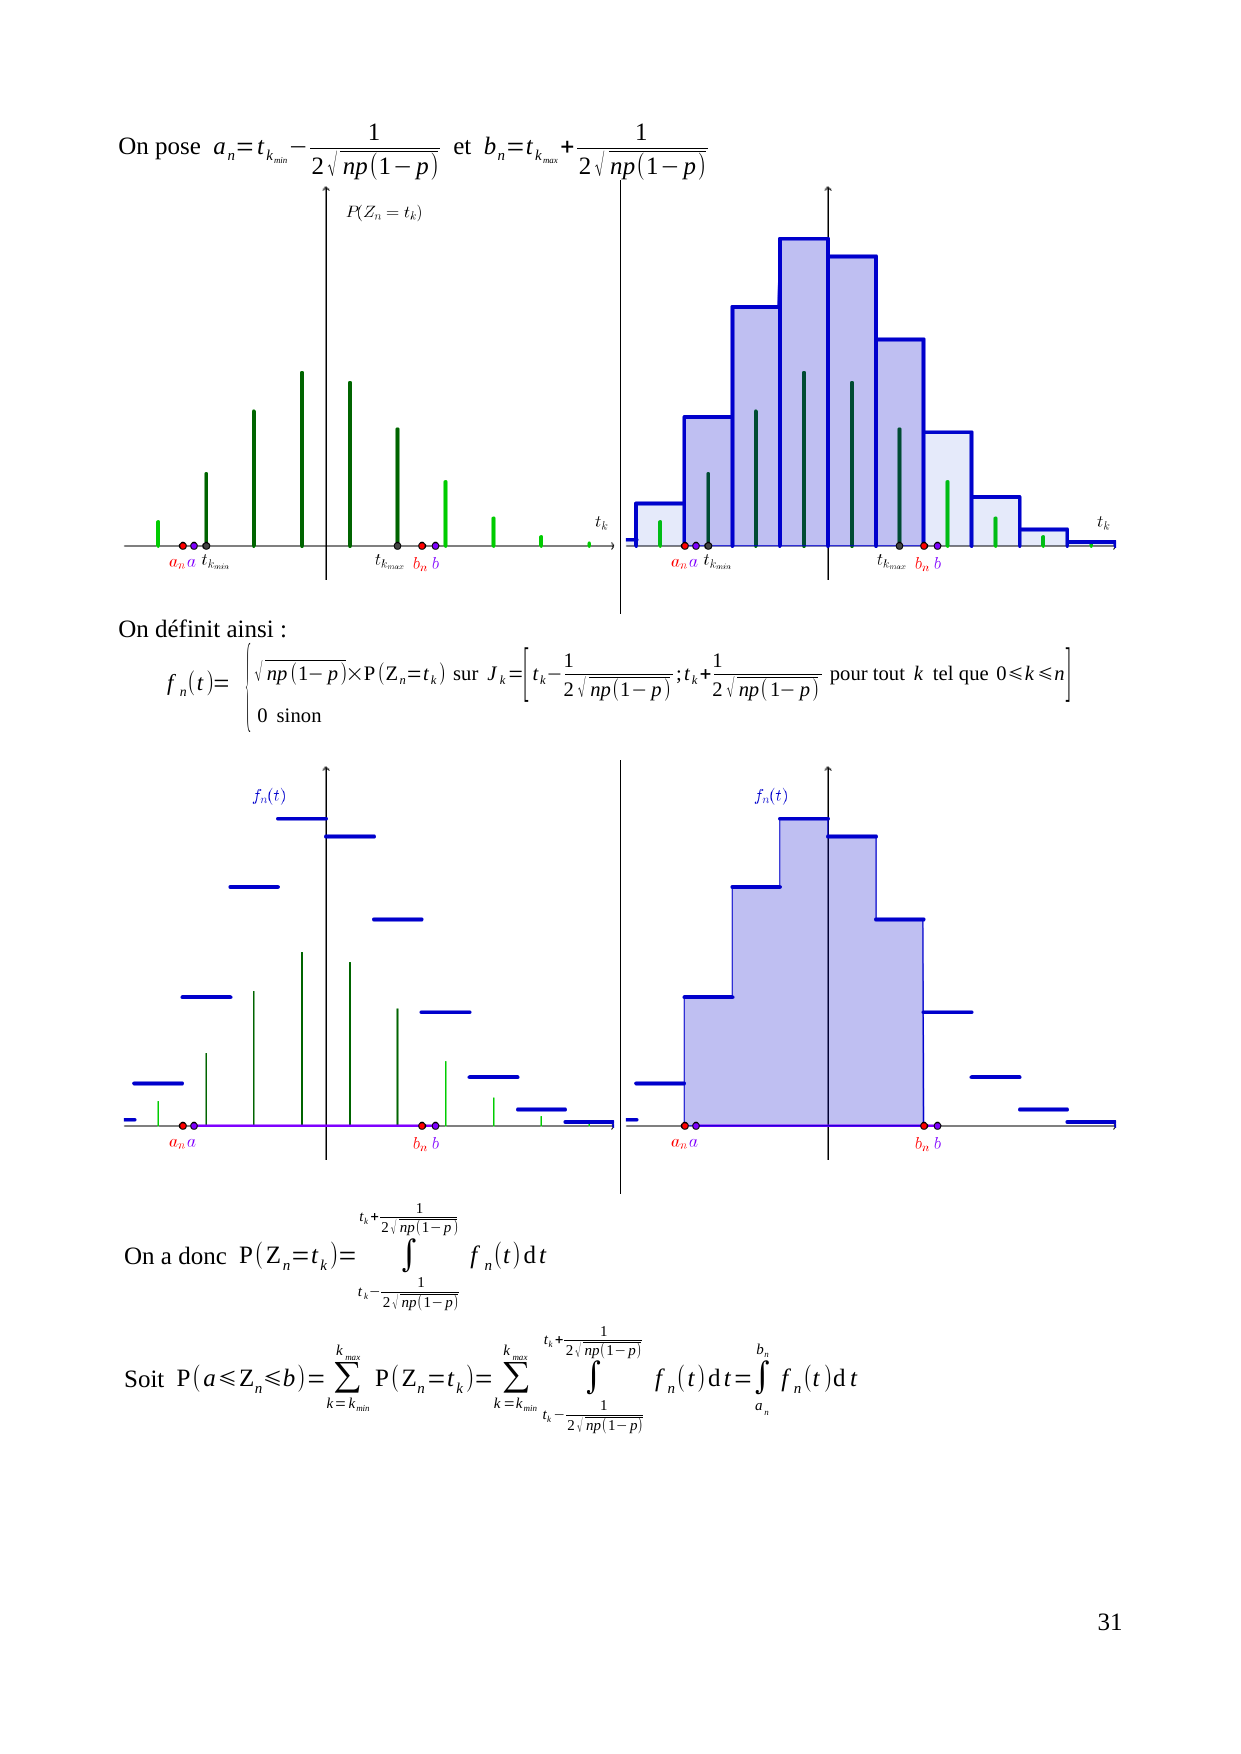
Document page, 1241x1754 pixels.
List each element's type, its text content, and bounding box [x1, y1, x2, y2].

text On définit ainsi : [118, 614, 1122, 643]
table_header [118, 760, 620, 1194]
text On pose et [118, 118, 1122, 180]
table_header [118, 180, 620, 614]
table_cell On a donc [118, 1194, 1122, 1317]
table_cell Soit [118, 1317, 1122, 1440]
table_header [621, 760, 1122, 1194]
table_header [621, 180, 1122, 614]
